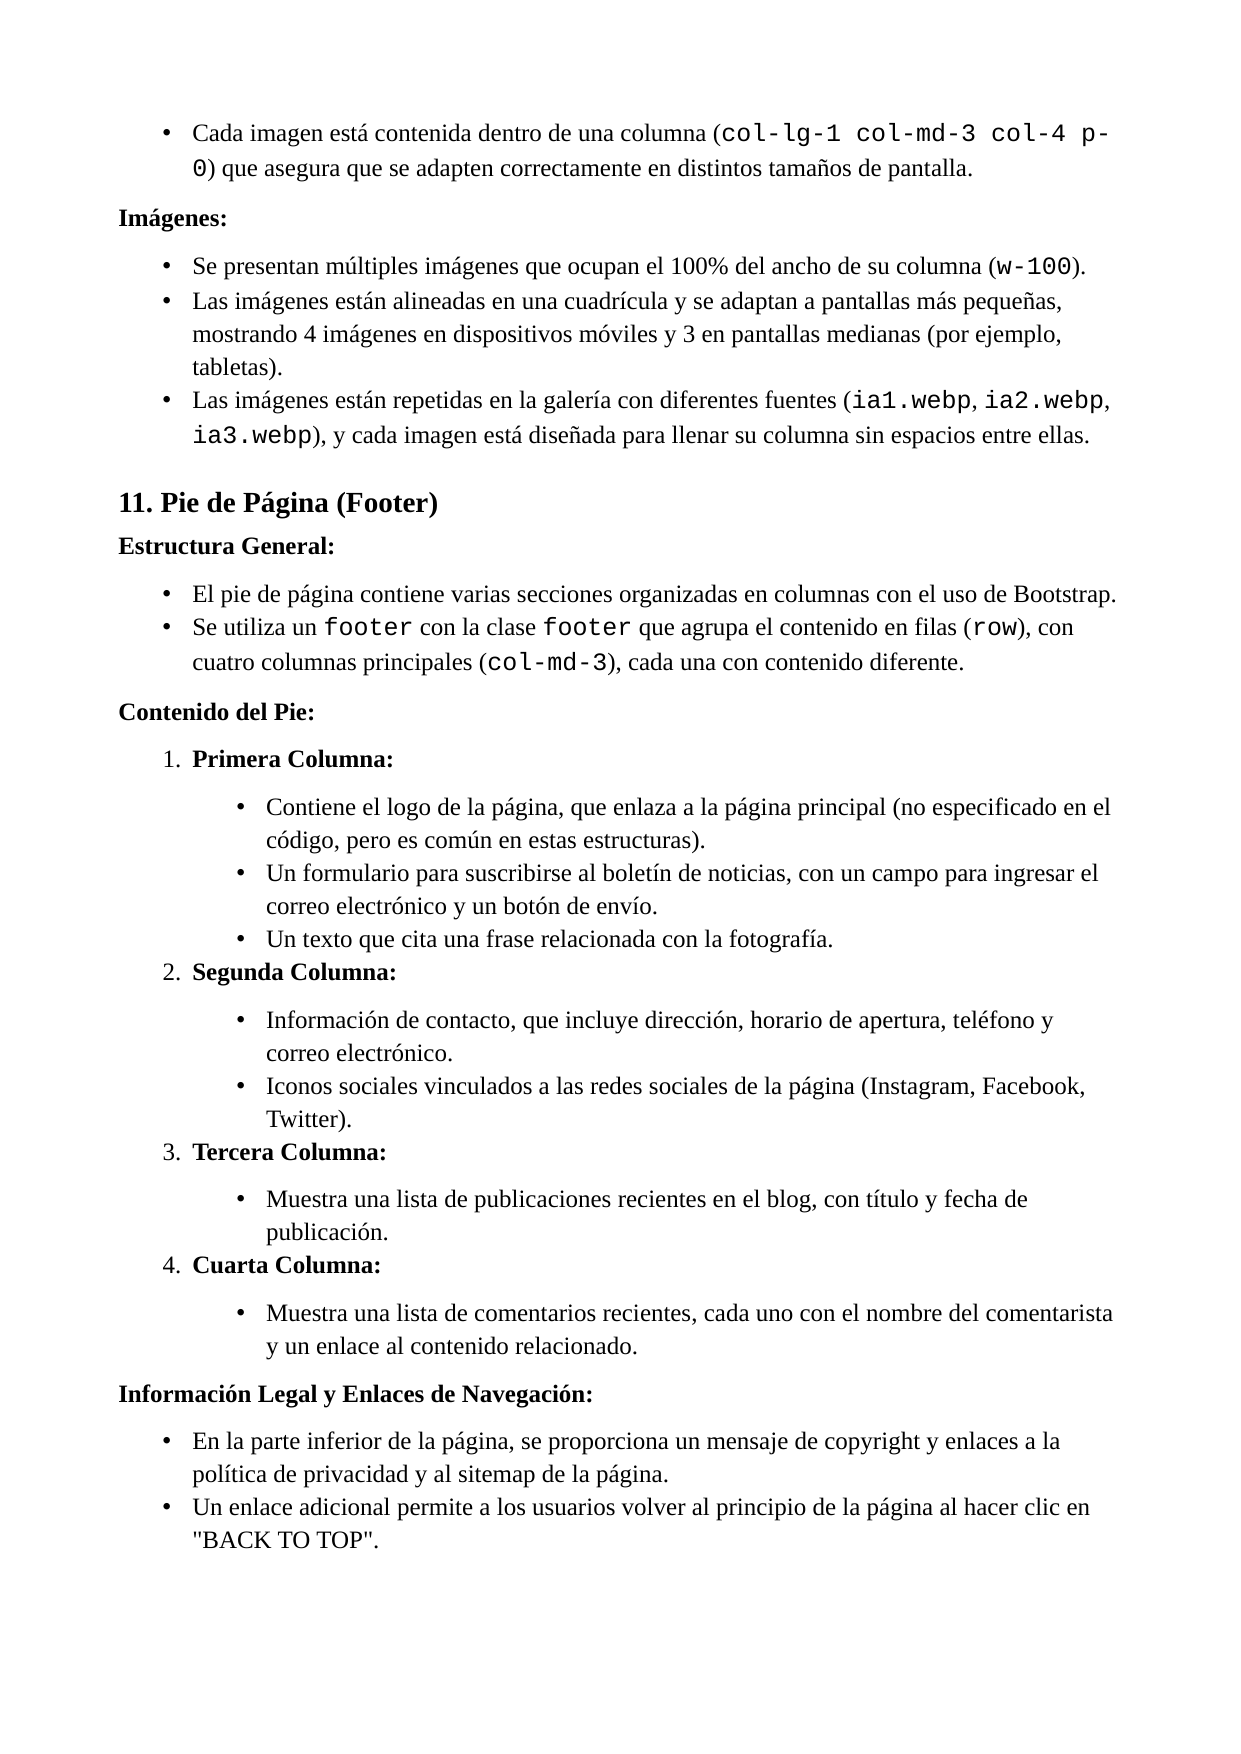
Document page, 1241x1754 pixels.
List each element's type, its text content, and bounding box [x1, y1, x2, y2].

list Información de contacto, que incluye dirección, horario de apertura, teléfono y correo electrónico. [236, 1005, 1122, 1066]
list Un texto que cita una frase relacionada con la fotografía. [236, 924, 1122, 953]
list Segunda Columna: [162, 957, 1122, 986]
text Contenido del Pie: [118, 697, 1122, 726]
subtitle 11. Pie de Página (Footer) [118, 485, 1122, 518]
list Un enlace adicional permite a los usuarios volver al principio de la página al hacer clic en "BACK TO TOP". [162, 1492, 1122, 1554]
list Las imágenes están repetidas en la galería con diferentes fuentes (ia1.webp, ia2.webp, ia3.webp), y cada imagen está diseñada para llenar su columna sin espacios entre ellas. [162, 385, 1122, 451]
list Las imágenes están alineadas en una cuadrícula y se adaptan a pantallas más pequeñas, mostrando 4 imágenes en dispositivos móviles y 3 en pantallas medianas (por ejemplo, tabletas). [162, 286, 1122, 381]
list Muestra una lista de publicaciones recientes en el blog, con título y fecha de publicación. [236, 1184, 1122, 1246]
list En la parte inferior de la página, se proporciona un mensaje de copyright y enlaces a la política de privacidad y al sitemap de la página. [162, 1426, 1122, 1488]
list Se utiliza un footer con la clase footer que agrupa el contenido en filas (row), con cuatro columnas principales (col-md-3), cada una con contenido diferente. [162, 612, 1122, 678]
list Contiene el logo de la página, que enlaza a la página principal (no especificado en el código, pero es común en estas estructuras). [236, 792, 1122, 854]
text Información Legal y Enlaces de Navegación: [118, 1379, 1122, 1407]
list Se presentan múltiples imágenes que ocupan el 100% del ancho de su columna (w-100). [162, 251, 1122, 282]
list Muestra una lista de comentarios recientes, cada uno con el nombre del comentarista y un enlace al contenido relacionado. [236, 1298, 1122, 1360]
list Cada imagen está contenida dentro de una columna (col-lg-1 col-md-3 col-4 p-0) que asegura que se adapten correctamente en distintos tamaños de pantalla. [162, 118, 1122, 184]
list Primera Columna: [162, 744, 1122, 773]
list Iconos sociales vinculados a las redes sociales de la página (Instagram, Facebook, Twitter). [236, 1071, 1122, 1132]
list Cuarta Columna: [162, 1250, 1122, 1279]
list Tercera Columna: [162, 1137, 1122, 1166]
list El pie de página contiene varias secciones organizadas en columnas con el uso de Bootstrap. [162, 579, 1122, 607]
list Un formulario para suscribirse al boletín de noticias, con un campo para ingresar el correo electrónico y un botón de envío. [236, 858, 1122, 920]
text Estructura General: [118, 531, 1122, 560]
text Imágenes: [118, 203, 1122, 232]
